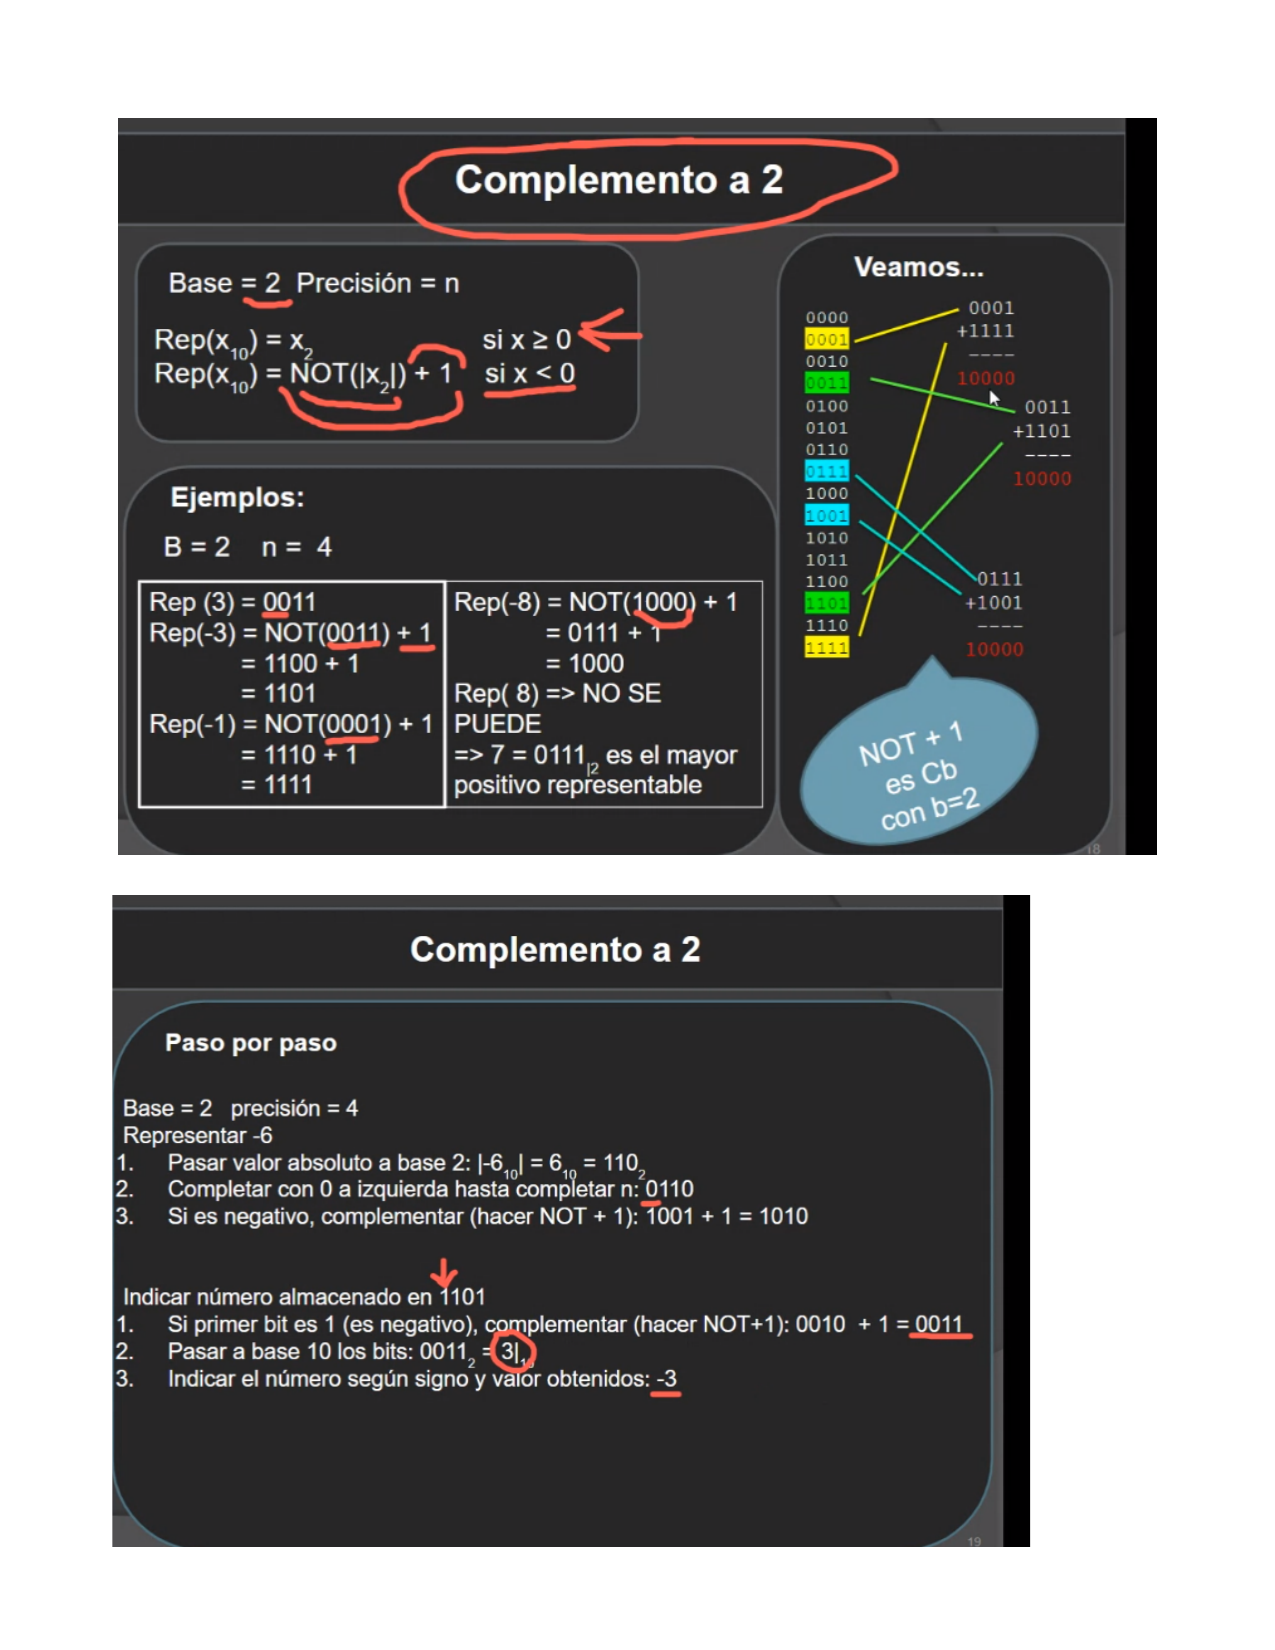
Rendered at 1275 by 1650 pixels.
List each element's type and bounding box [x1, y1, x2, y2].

picture [112, 895, 1031, 1547]
picture [118, 118, 1157, 855]
